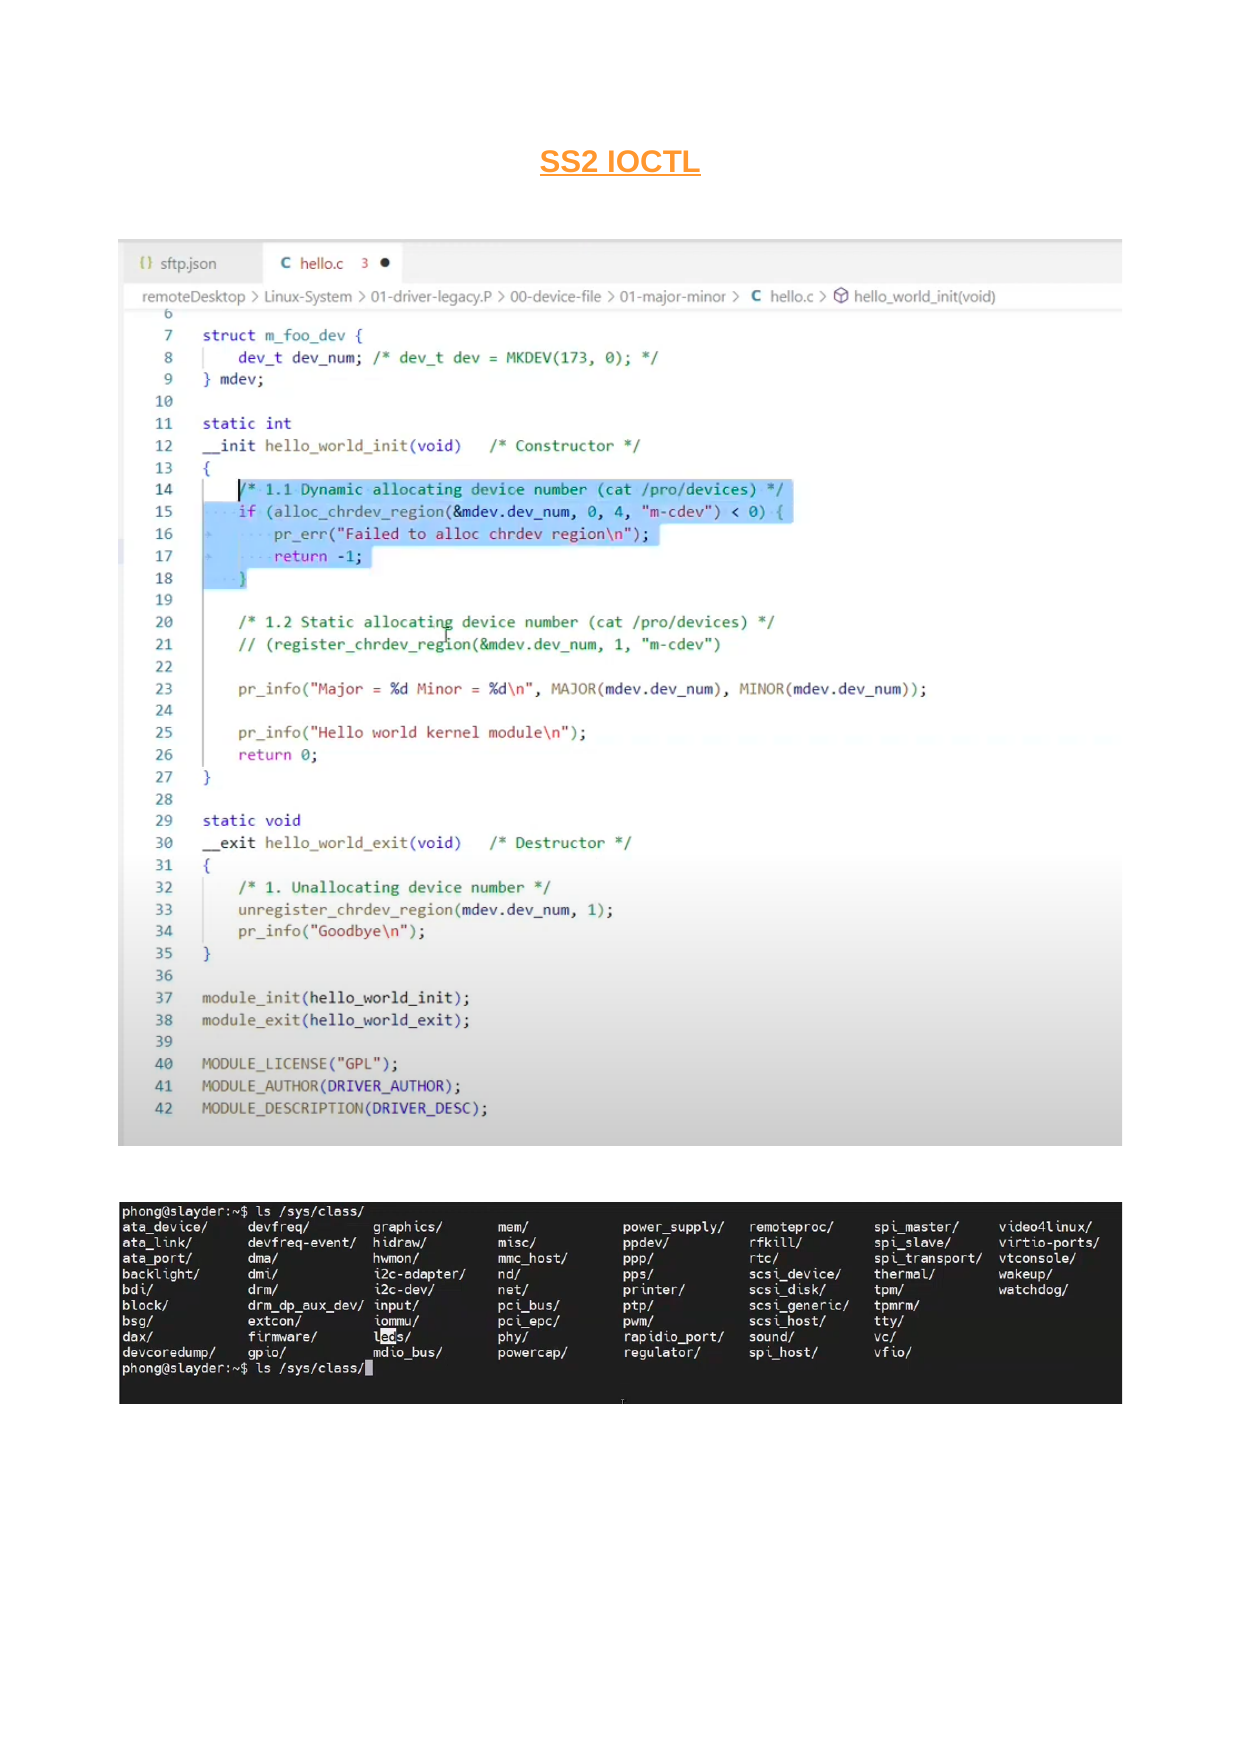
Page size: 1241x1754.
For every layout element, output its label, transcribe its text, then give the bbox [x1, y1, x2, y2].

subtitle SS2 IOCTL [118, 143, 1122, 179]
picture [118, 1202, 1123, 1404]
picture [118, 239, 1123, 1146]
